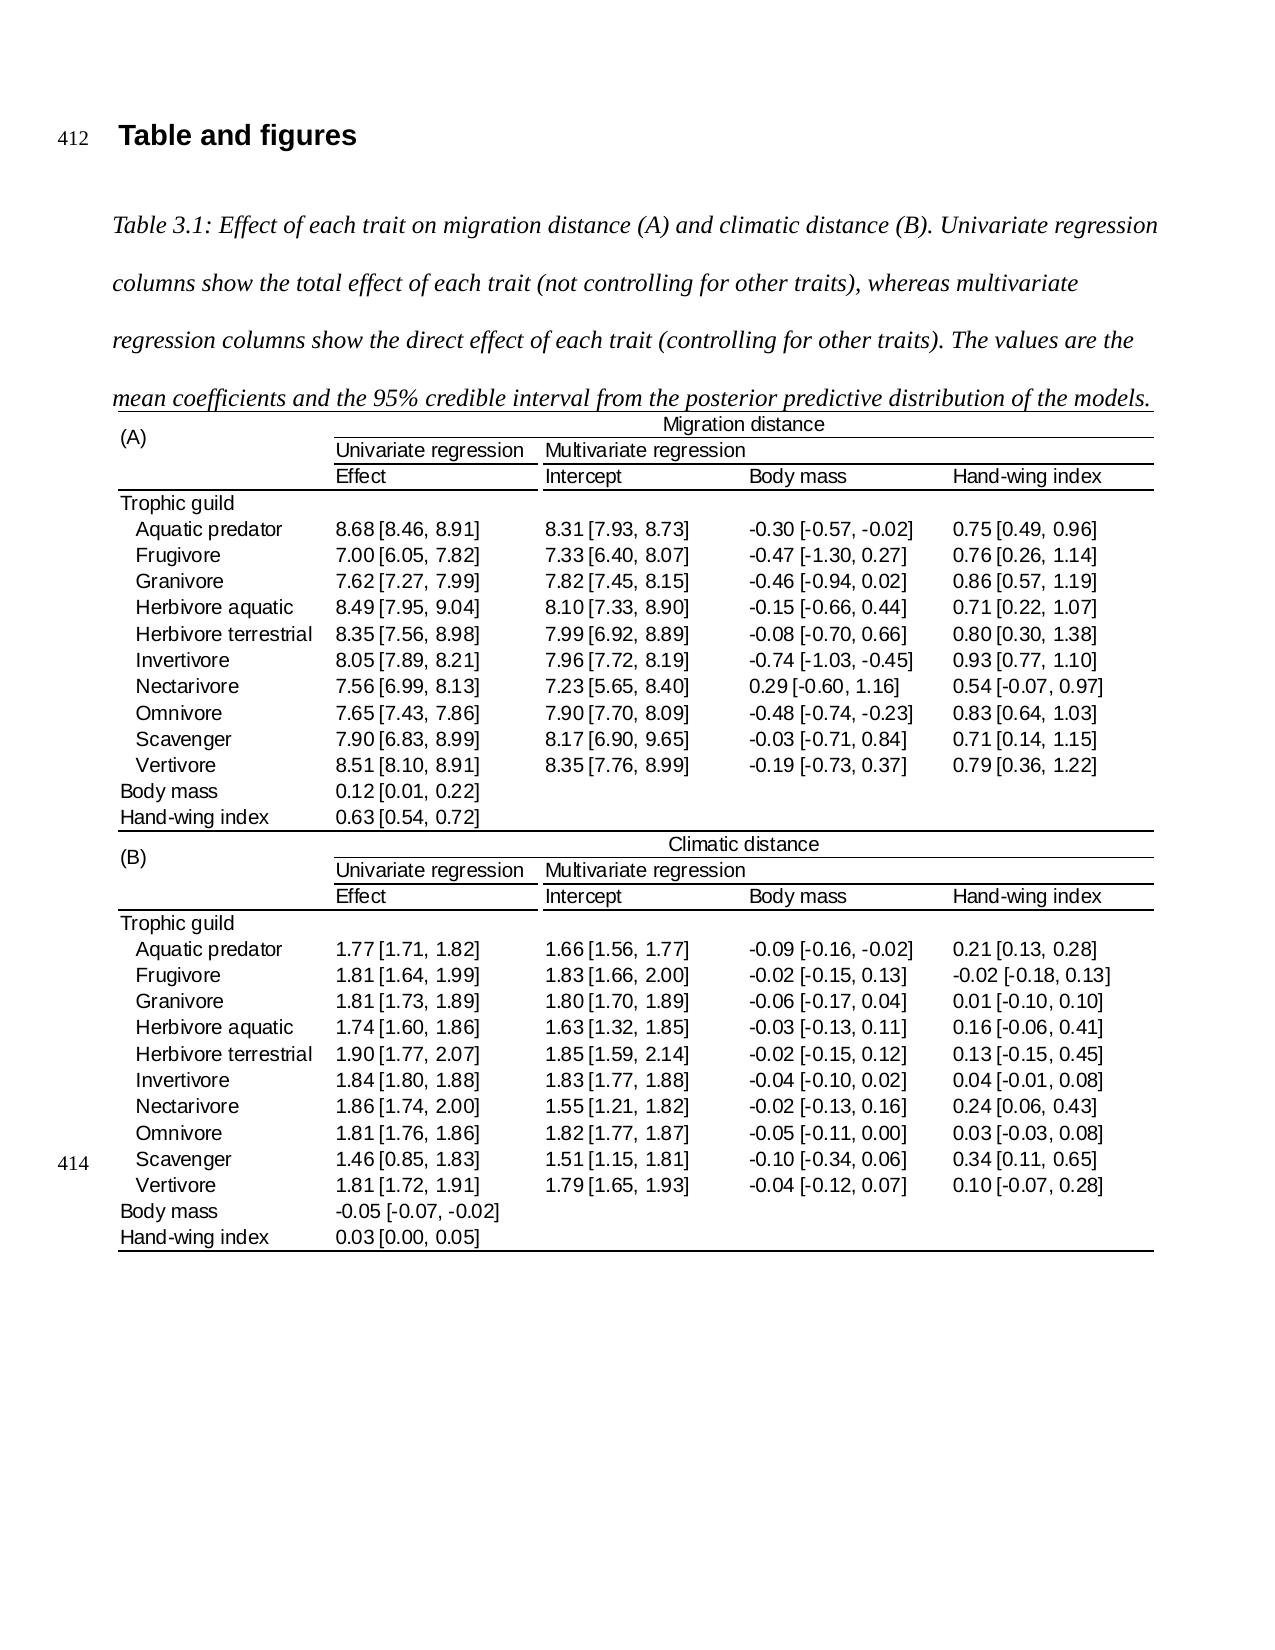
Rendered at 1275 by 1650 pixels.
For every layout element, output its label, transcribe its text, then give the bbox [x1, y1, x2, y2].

subtitle Table and figures [118, 118, 1157, 152]
text Table 3.1: Effect of each trait on migration distance (A) and climatic distance (B). Univariate regression columns show the total effect of each trait (not controlling for other traits), whereas multivariate regression columns show the direct effect of each trait (controlling for other traits). The values are the mean coefficients and the 95% credible interval from the posterior predictive distribution of the models. [112, 210, 1163, 411]
